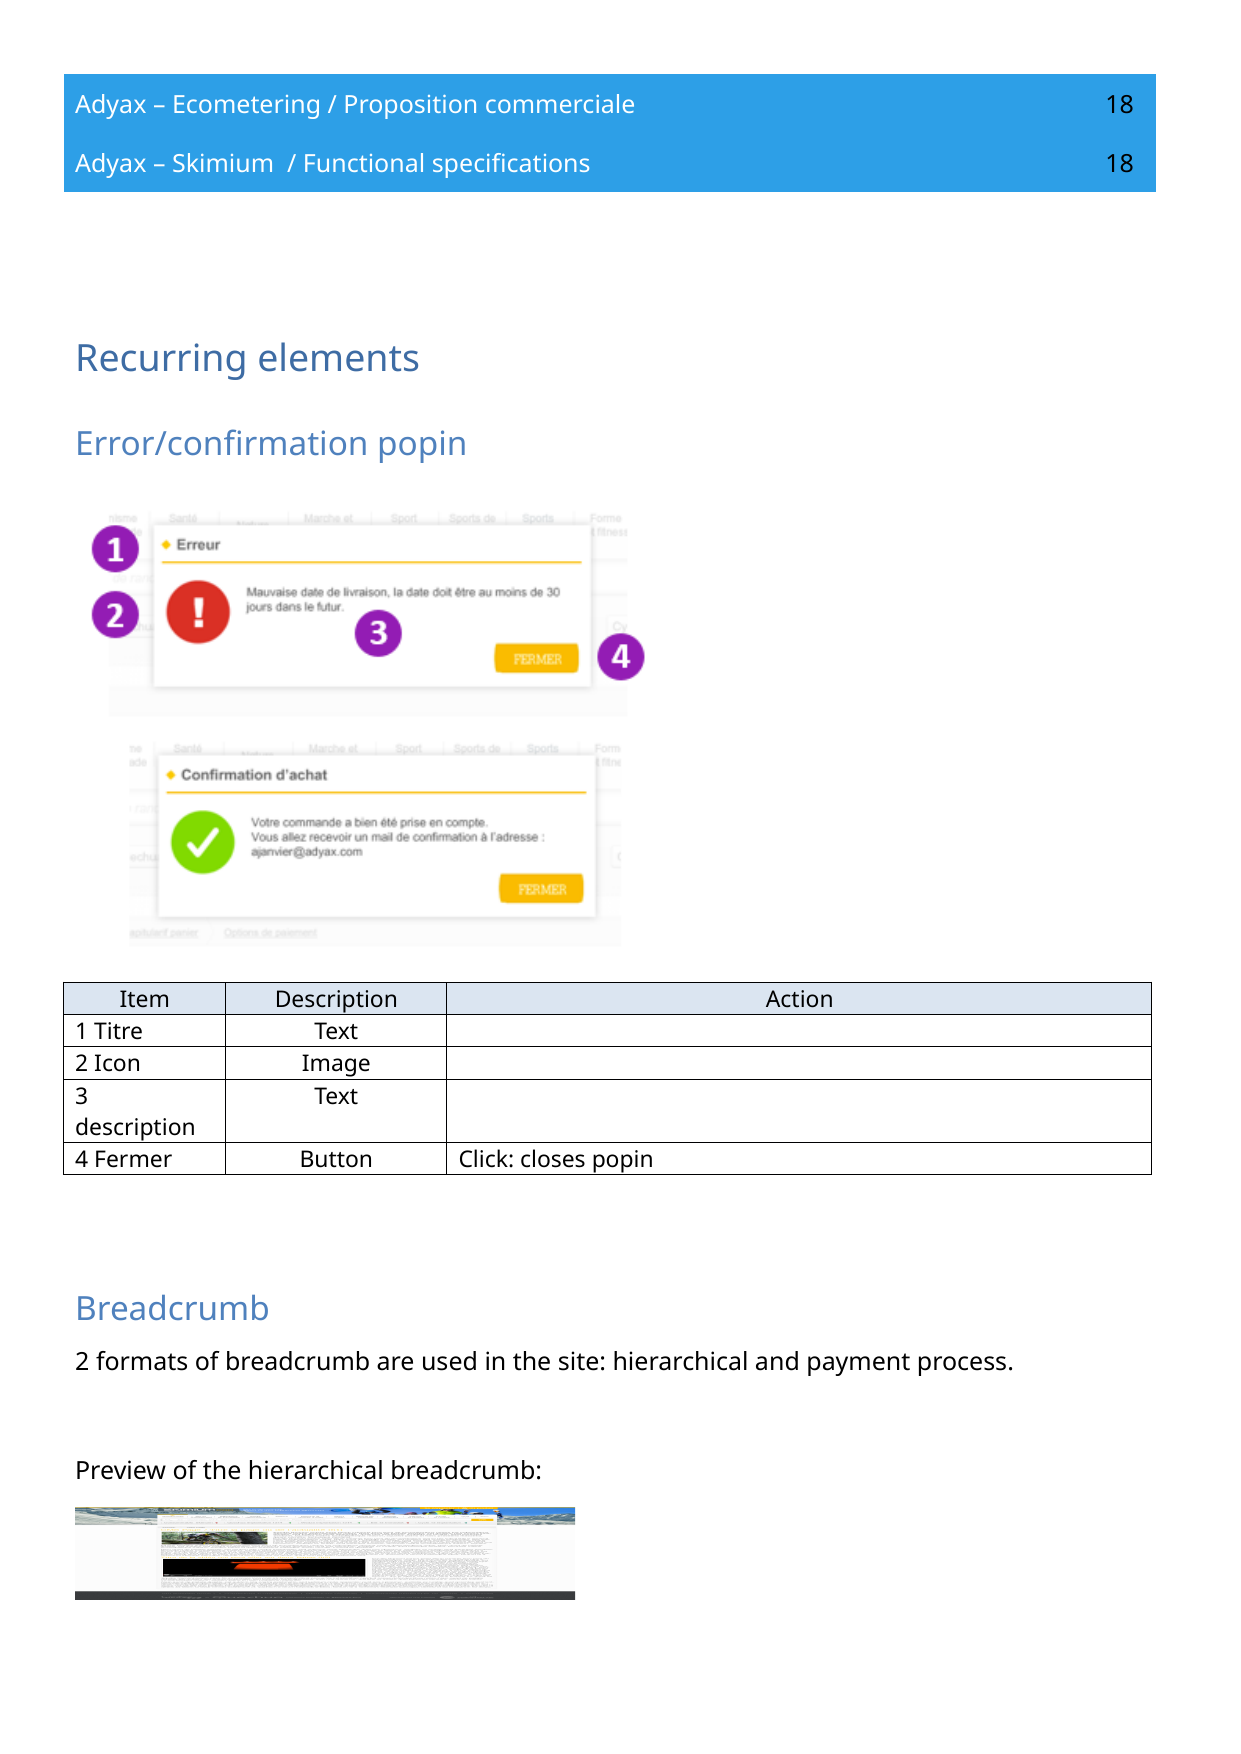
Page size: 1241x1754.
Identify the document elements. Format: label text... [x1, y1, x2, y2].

picture [75, 1507, 575, 1600]
subtitle Recurring elements [75, 332, 1165, 383]
picture [75, 478, 675, 961]
table_cell 2 Icon [64, 1047, 225, 1078]
table_cell Image [226, 1047, 446, 1078]
table_cell 1 Titre [64, 1015, 225, 1046]
table_cell Text [226, 1080, 446, 1142]
subtitle Breadcrumb [75, 1285, 1165, 1331]
table_header Description [226, 983, 446, 1014]
text Preview of the hierarchical breadcrumb: [75, 1453, 1165, 1487]
table_cell 4 Fermer [64, 1143, 225, 1174]
subtitle Error/confirmation popin [75, 420, 1165, 466]
table_cell [447, 1080, 1151, 1142]
table_cell Click: closes popin [447, 1143, 1151, 1174]
table_cell 3 description [64, 1080, 225, 1142]
table_cell Button [226, 1143, 446, 1174]
table_cell [447, 1047, 1151, 1078]
text 2 formats of breadcrumb are used in the site: hierarchical and payment process. [75, 1343, 1165, 1377]
table_header Action [447, 983, 1151, 1014]
table_cell Text [226, 1015, 446, 1046]
table_cell [447, 1015, 1151, 1046]
table_header Item [64, 983, 225, 1014]
